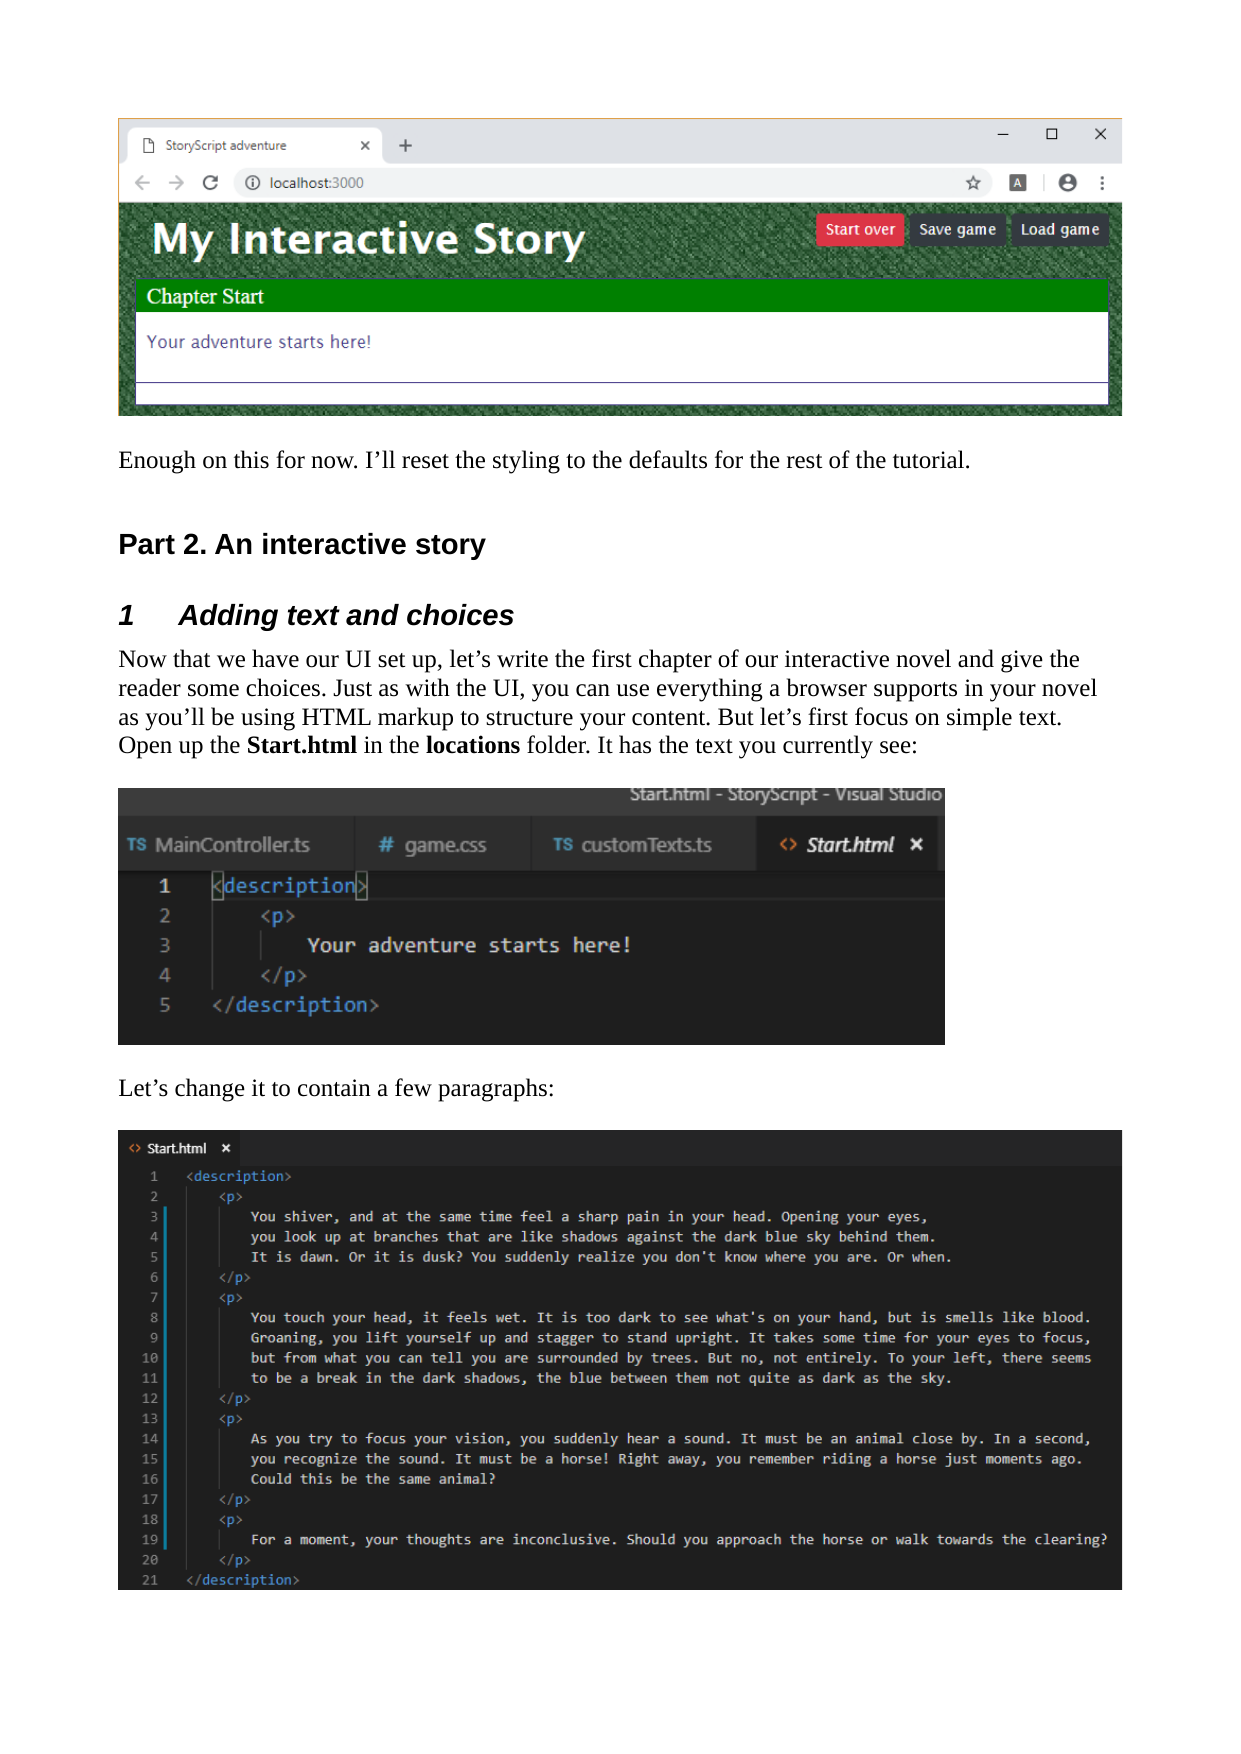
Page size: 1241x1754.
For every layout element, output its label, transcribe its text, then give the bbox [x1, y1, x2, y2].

text Let’s change it to contain a few paragraphs: [118, 1073, 1122, 1102]
text Enough on this for now. I’ll reset the styling to the defaults for the rest of the tutorial. [118, 445, 1122, 473]
subtitle Part 2. An interactive story [118, 527, 1122, 561]
text Now that we have our UI set up, let’s write the first chapter of our interactive novel and give the reader some choices. Just as with the UI, you can use everything a browser supports in your novel as you’ll be using HTML markup to structure your content. But let’s first focus on simple text. Open up the Start.html in the locations folder. It has the text you currently see: [118, 644, 1122, 759]
subtitle Adding text and choices [118, 598, 1122, 632]
